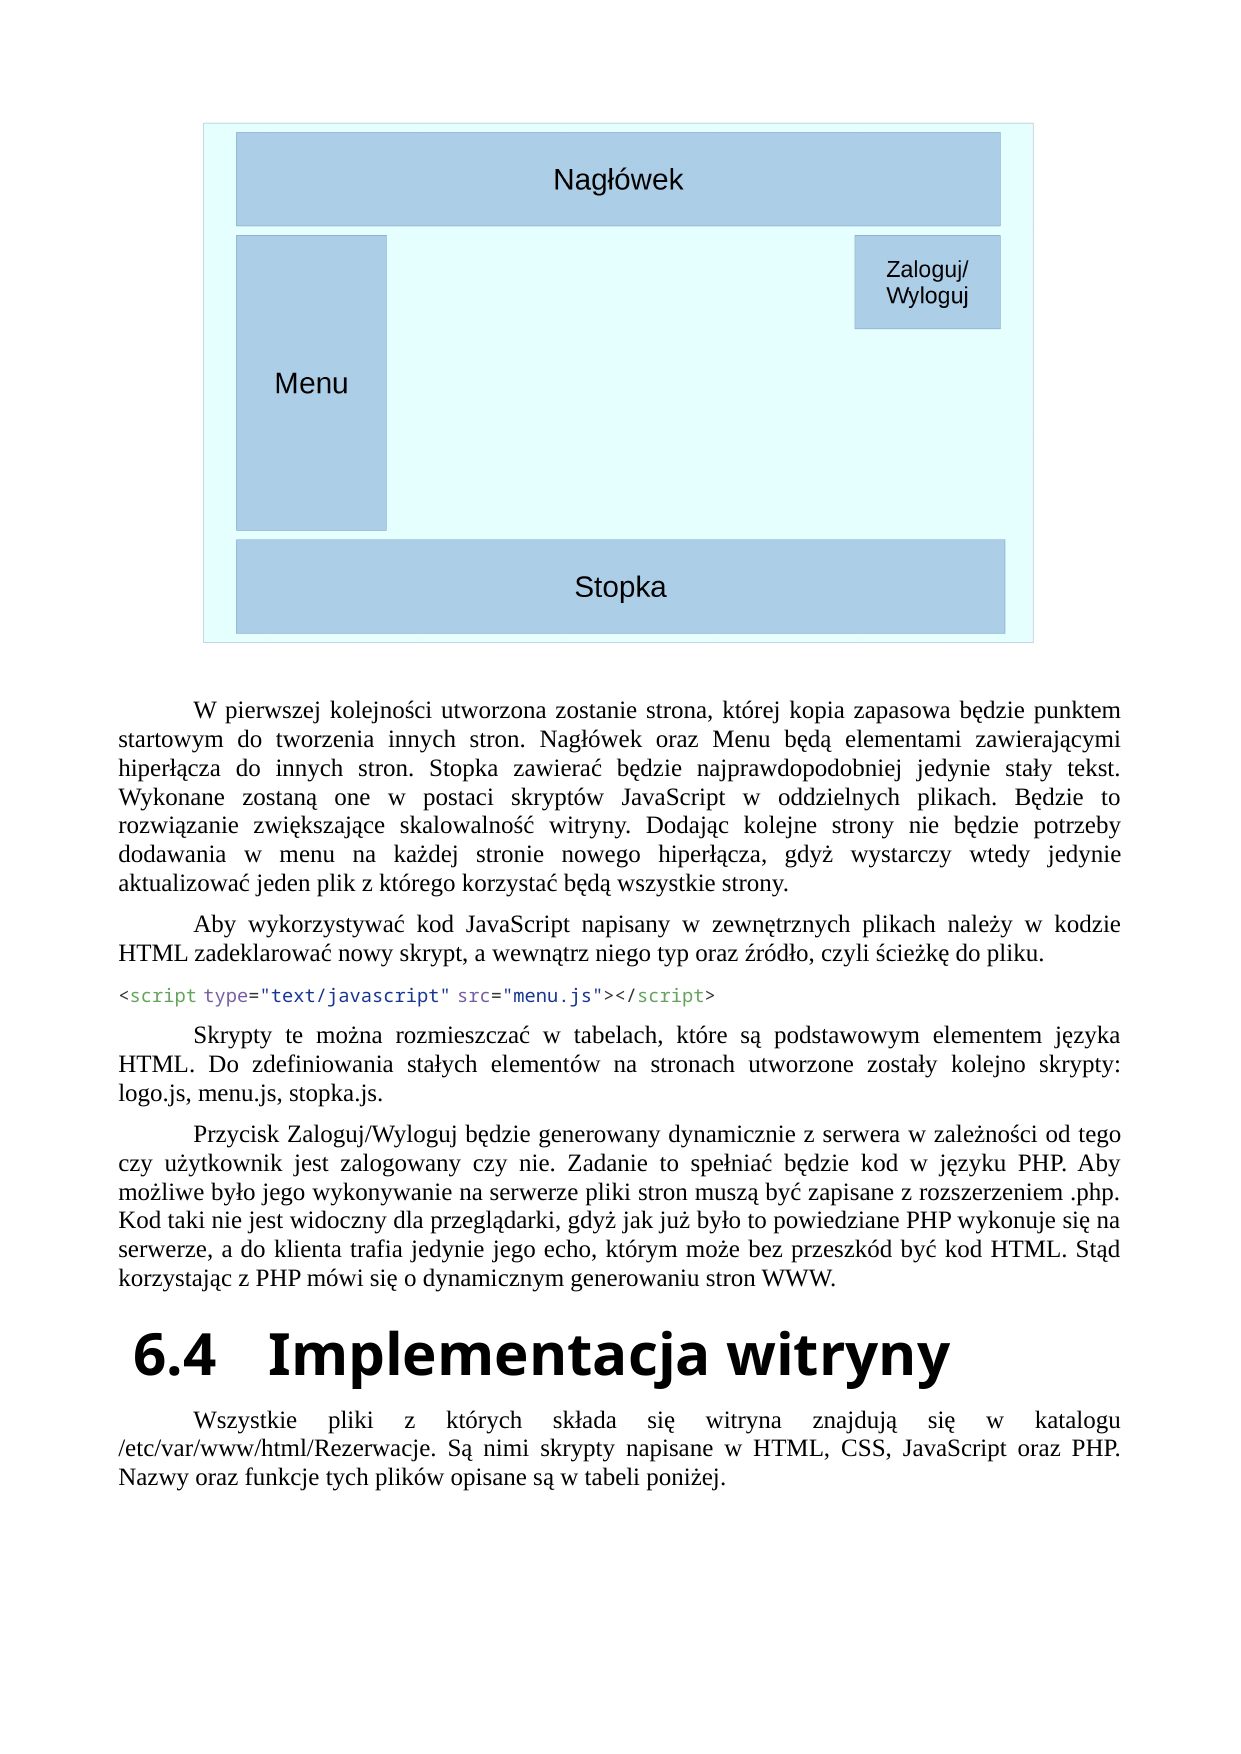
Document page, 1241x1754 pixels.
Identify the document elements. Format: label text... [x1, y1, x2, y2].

text Aby wykorzystywać kod JavaScript napisany w zewnętrznych plikach należy w kodzie HTML zadeklarować nowy skrypt, a wewnątrz niego typ oraz źródło, czyli ścieżkę do pliku. [118, 909, 1122, 967]
text W pierwszej kolejności utworzona zostanie strona, której kopia zapasowa będzie punktem startowym do tworzenia innych stron. Nagłówek oraz Menu będą elementami zawierającymi hiperłącza do innych stron. Stopka zawierać będzie najprawdopodobniej jedynie stały tekst. Wykonane zostaną one w postaci skryptów JavaScript w oddzielnych plikach. Będzie to rozwiązanie zwiększające skalowalność witryny. Dodając kolejne strony nie będzie potrzeby dodawania w menu na każdej stronie nowego hiperłącza, gdyż wystarczy wtedy jedynie aktualizować jeden plik z którego korzystać będą wszystkie strony. [118, 696, 1122, 897]
subtitle Implementacja witryny [118, 1313, 1122, 1392]
text Przycisk Zaloguj/Wyloguj będzie generowany dynamicznie z serwera w zależności od tego czy użytkownik jest zalogowany czy nie. Zadanie to spełniać będzie kod w języku PHP. Aby możliwe było jego wykonywanie na serwerze pliki stron muszą być zapisane z rozszerzeniem .php. Kod taki nie jest widoczny dla przeglądarki, gdyż jak już było to powiedziane PHP wykonuje się na serwerze, a do klienta trafia jedynie jego echo, którym może bez przeszkód być kod HTML. Stąd korzystając z PHP mówi się o dynamicznym generowaniu stron WWW. [118, 1119, 1122, 1292]
text Wszystkie pliki z których składa się witryna znajdują się w katalogu /etc/var/www/html/Rezerwacje. Są nimi skrypty napisane w HTML, CSS, JavaScript oraz PHP. Nazwy oraz funkcje tych plików opisane są w tabeli poniżej. [118, 1405, 1122, 1491]
text <script type="text/javascript" src="menu.js"></script> [118, 979, 1122, 1008]
picture [194, 118, 1047, 652]
text Skrypty te można rozmieszczać w tabelach, które są podstawowym elementem języka HTML. Do zdefiniowania stałych elementów na stronach utworzone zostały kolejno skrypty: logo.js, menu.js, stopka.js. [118, 1021, 1122, 1107]
